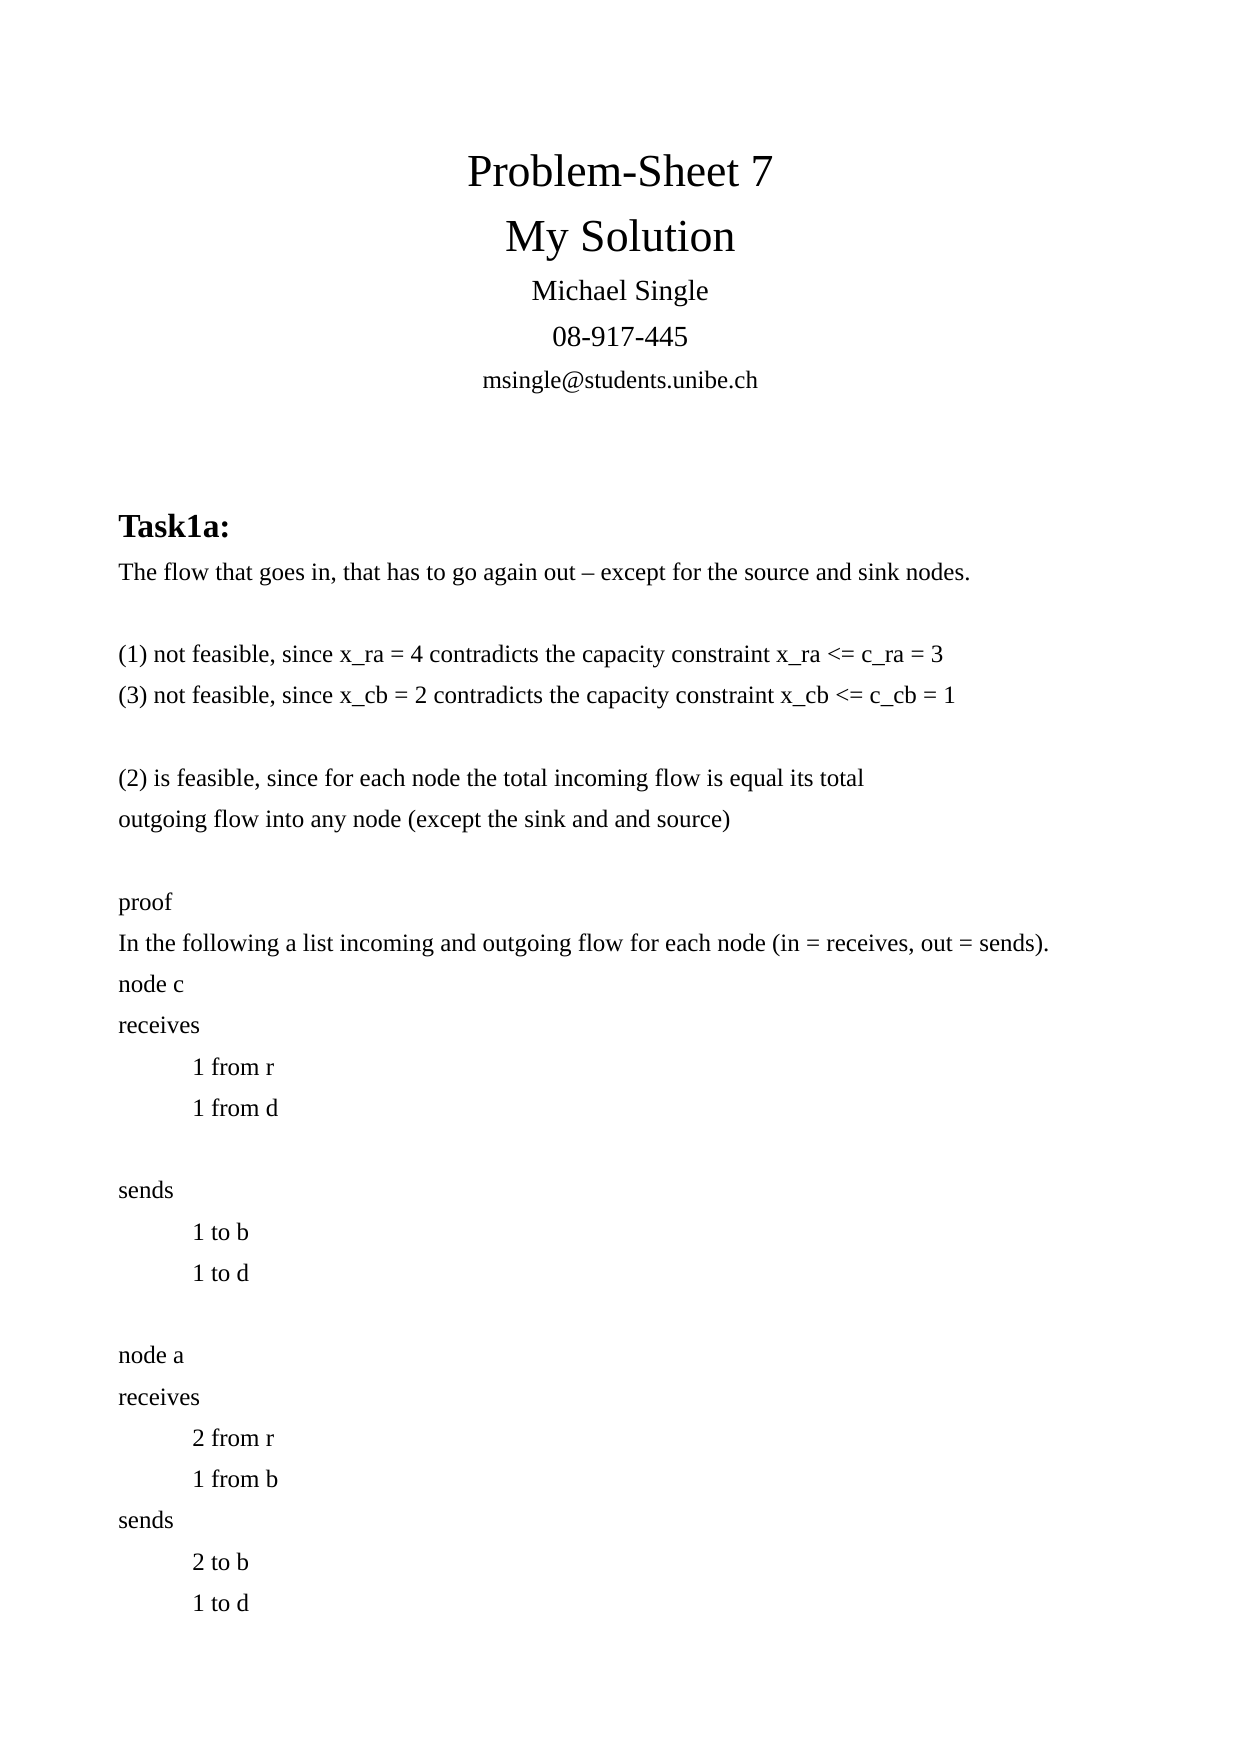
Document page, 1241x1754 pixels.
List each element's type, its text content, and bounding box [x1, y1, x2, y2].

text 2 from r [118, 1423, 1122, 1452]
text 1 from b [118, 1464, 1122, 1493]
text 1 to d [118, 1258, 1122, 1287]
text (2) is feasible, since for each node the total incoming flow is equal its total [118, 763, 1122, 792]
text The flow that goes in, that has to go again out – except for the source and sink nodes. [118, 557, 1122, 586]
text My Solution [118, 208, 1122, 261]
text node c [118, 969, 1122, 998]
text receives [118, 1382, 1122, 1411]
text 2 to b [118, 1547, 1122, 1576]
subtitle Task1a: [118, 506, 1122, 544]
text outgoing flow into any node (except the sink and and source) [118, 804, 1122, 833]
subtitle Problem-Sheet 7 [118, 143, 1122, 196]
text (1) not feasible, since x_ra = 4 contradicts the capacity constraint x_ra <= c_ra = 3 [118, 639, 1122, 668]
text receives [118, 1011, 1122, 1039]
text 1 from d [118, 1093, 1122, 1122]
text sends [118, 1506, 1122, 1534]
text msingle@students.unibe.ch [118, 366, 1122, 394]
text 1 from r [118, 1052, 1122, 1081]
text 1 to b [118, 1217, 1122, 1246]
text node a [118, 1341, 1122, 1369]
text 08-917-445 [118, 319, 1122, 353]
text In the following a list incoming and outgoing flow for each node (in = receives, out = sends). [118, 928, 1122, 957]
text sends [118, 1176, 1122, 1204]
text Michael Single [118, 273, 1122, 307]
text proof [118, 887, 1122, 916]
text (3) not feasible, since x_cb = 2 contradicts the capacity constraint x_cb <= c_cb = 1 [118, 681, 1122, 709]
text 1 to d [118, 1588, 1122, 1617]
